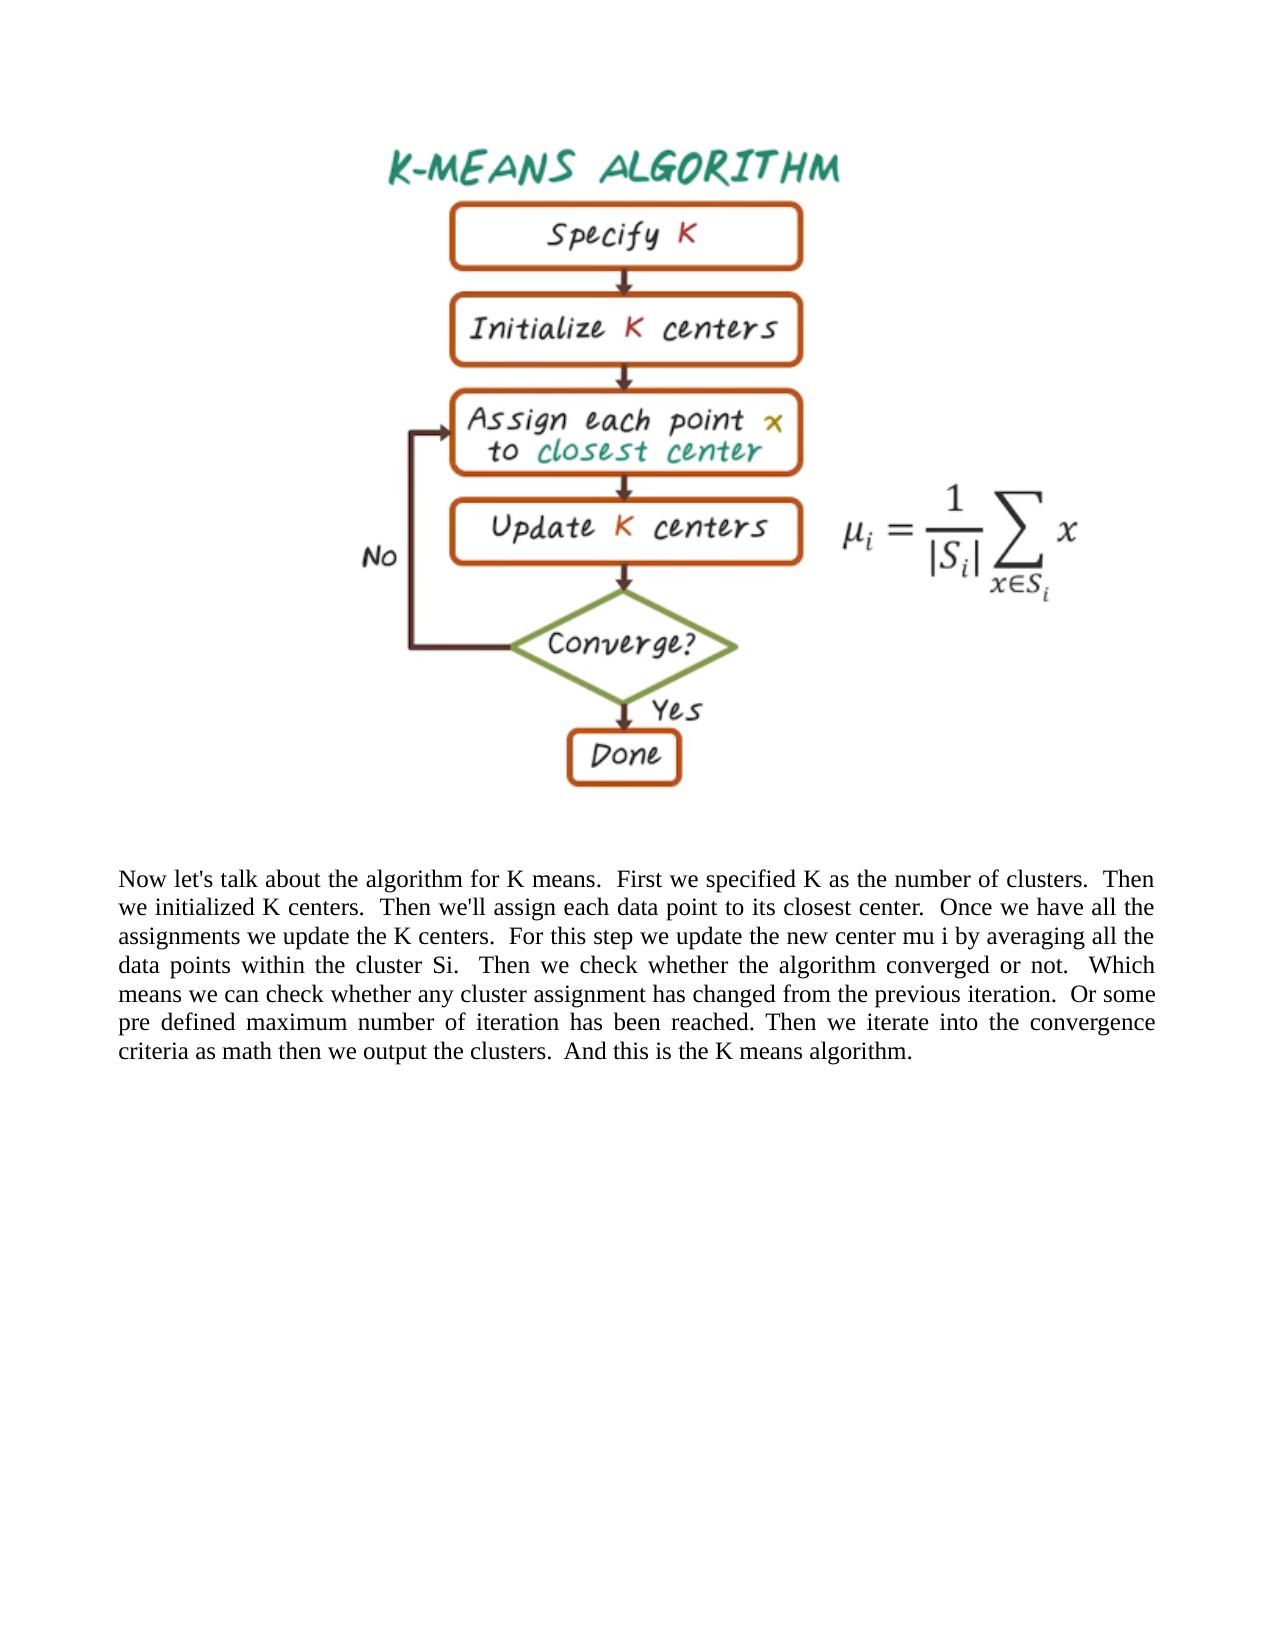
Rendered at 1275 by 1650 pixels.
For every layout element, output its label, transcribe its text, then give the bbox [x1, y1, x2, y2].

text Now let's talk about the algorithm for K means. First we specified K as the number of clusters. Then we initialized K centers. Then we'll assign each data point to its closest center. Once we have all the assignments we update the K centers. For this step we update the new center mu i by averaging all the data points within the cluster Si. Then we check whether the algorithm converged or not. Which means we can check whether any cluster assignment has changed from the previous iteration. Or some pre defined maximum number of iteration has been reached. Then we iterate into the convergence criteria as math then we output the clusters. And this is the K means algorithm. [118, 864, 1157, 1065]
picture [132, 146, 1143, 807]
